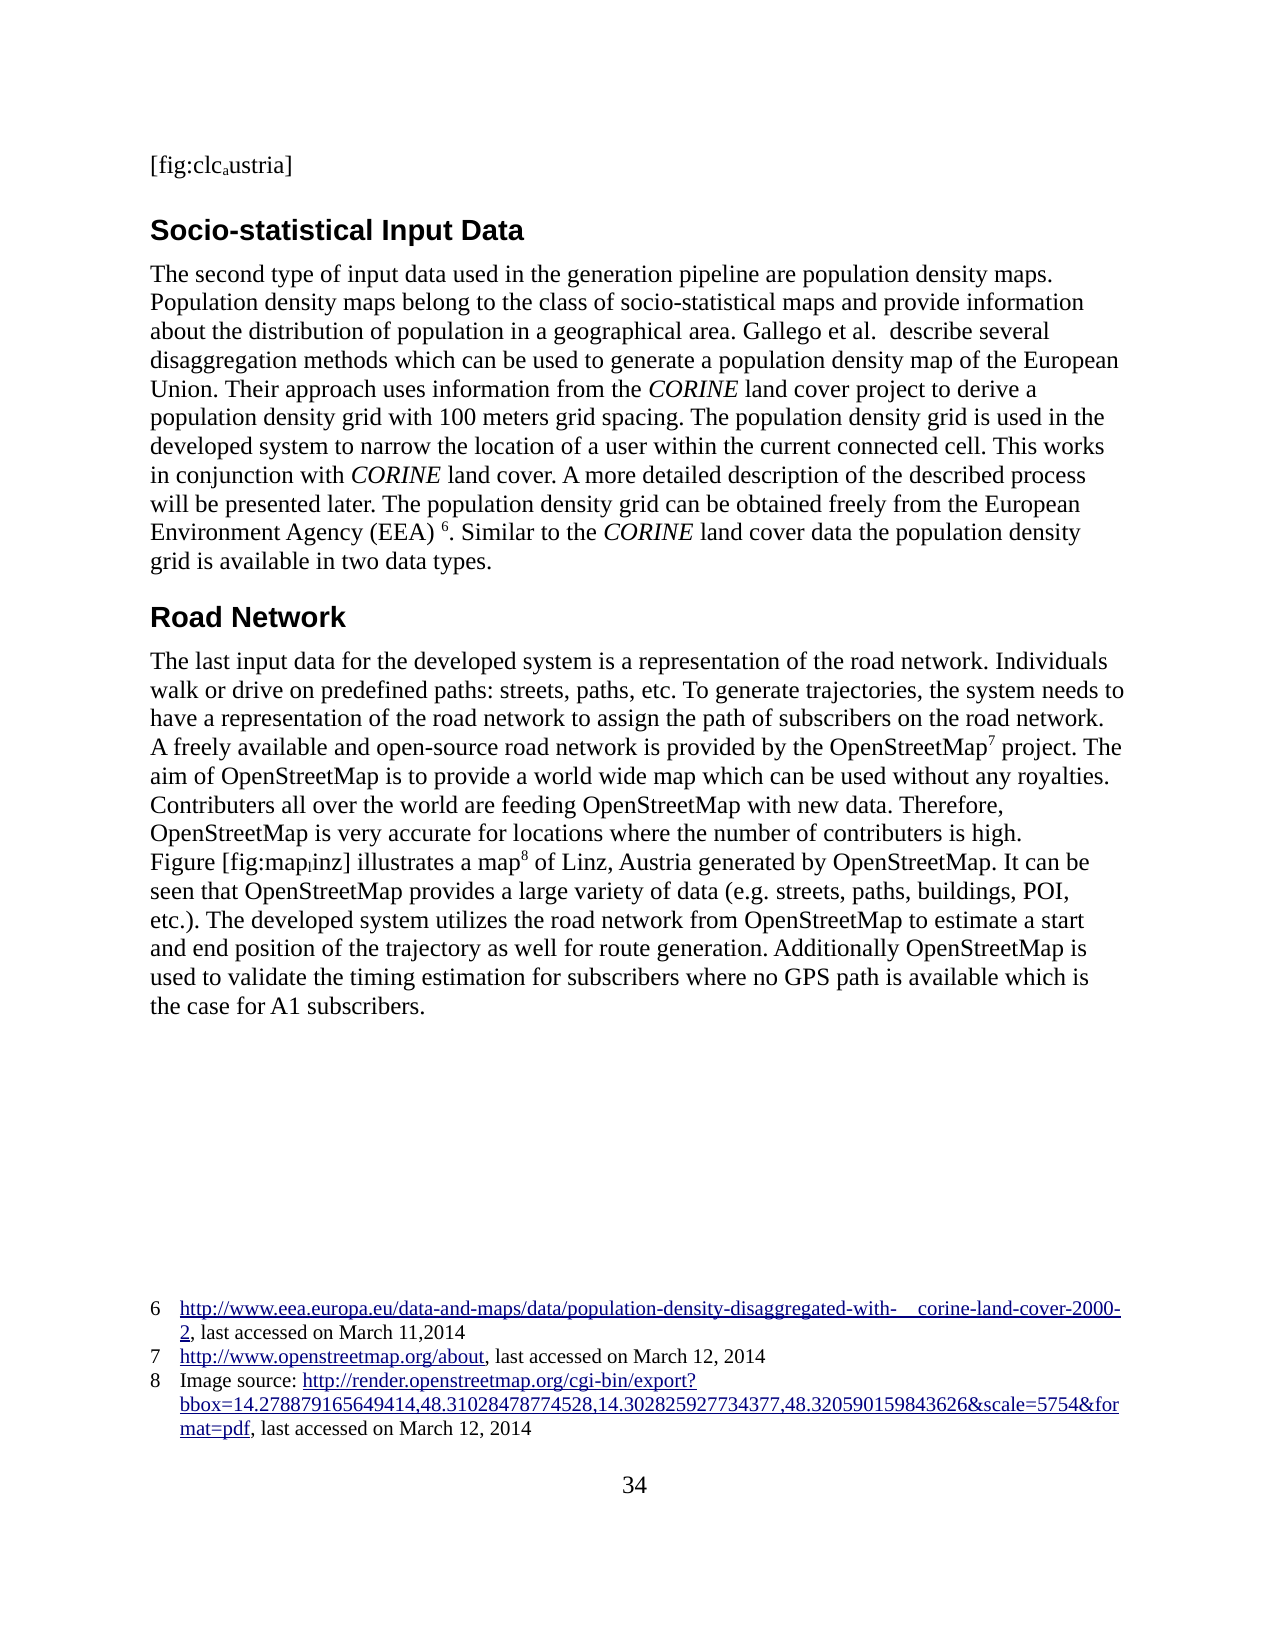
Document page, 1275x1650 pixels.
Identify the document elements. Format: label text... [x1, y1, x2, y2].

subtitle Socio-statistical Input Data [150, 213, 1125, 246]
subtitle Road Network [150, 600, 1125, 633]
text The last input data for the developed system is a representation of the road network. Individuals walk or drive on predefined paths: streets, paths, etc. To generate trajectories, the system needs to have a representation of the road network to assign the path of subscribers on the road network. A freely available and open-source road network is provided by the OpenStreetMap project. The aim of OpenStreetMap is to provide a world wide map which can be used without any royalties. Contributers all over the world are feeding OpenStreetMap with new data. Therefore, OpenStreetMap is very accurate for locations where the number of contributers is high. Figure [fig:maplinz] illustrates a map of Linz, Austria generated by OpenStreetMap. It can be seen that OpenStreetMap provides a large variety of data (e.g. streets, paths, buildings, POI, etc.). The developed system utilizes the road network from OpenStreetMap to estimate a start and end position of the trajectory as well for route generation. Additionally OpenStreetMap is used to validate the timing estimation for subscribers where no GPS path is available which is the case for A1 subscribers. [150, 646, 1125, 1020]
text Image source: http://render.openstreetmap.org/cgi-bin/export?bbox=14.278879165649414,48.31028478774528,14.302825927734377,48.320590159843626&scale=5754&format=pdf, last accessed on March 12, 2014 [150, 1368, 1125, 1440]
text http://www.eea.europa.eu/data-and-maps/data/population-density-disaggregated-with- corine-land-cover-2000-2, last accessed on March 11,2014 [150, 1296, 1125, 1344]
text The second type of input data used in the generation pipeline are population density maps. Population density maps belong to the class of socio-statistical maps and provide information about the distribution of population in a geographical area. Gallego et al. describe several disaggregation methods which can be used to generate a population density map of the European Union. Their approach uses information from the CORINE land cover project to derive a population density grid with 100 meters grid spacing. The population density grid is used in the developed system to narrow the location of a user within the current connected cell. This works in conjunction with CORINE land cover. A more detailed description of the described process will be presented later. The population density grid can be obtained freely from the European Environment Agency (EEA) . Similar to the CORINE land cover data the population density grid is available in two data types. [150, 259, 1125, 575]
text [fig:clcaustria] [150, 150, 1125, 179]
text http://www.openstreetmap.org/about, last accessed on March 12, 2014 [150, 1344, 1125, 1368]
